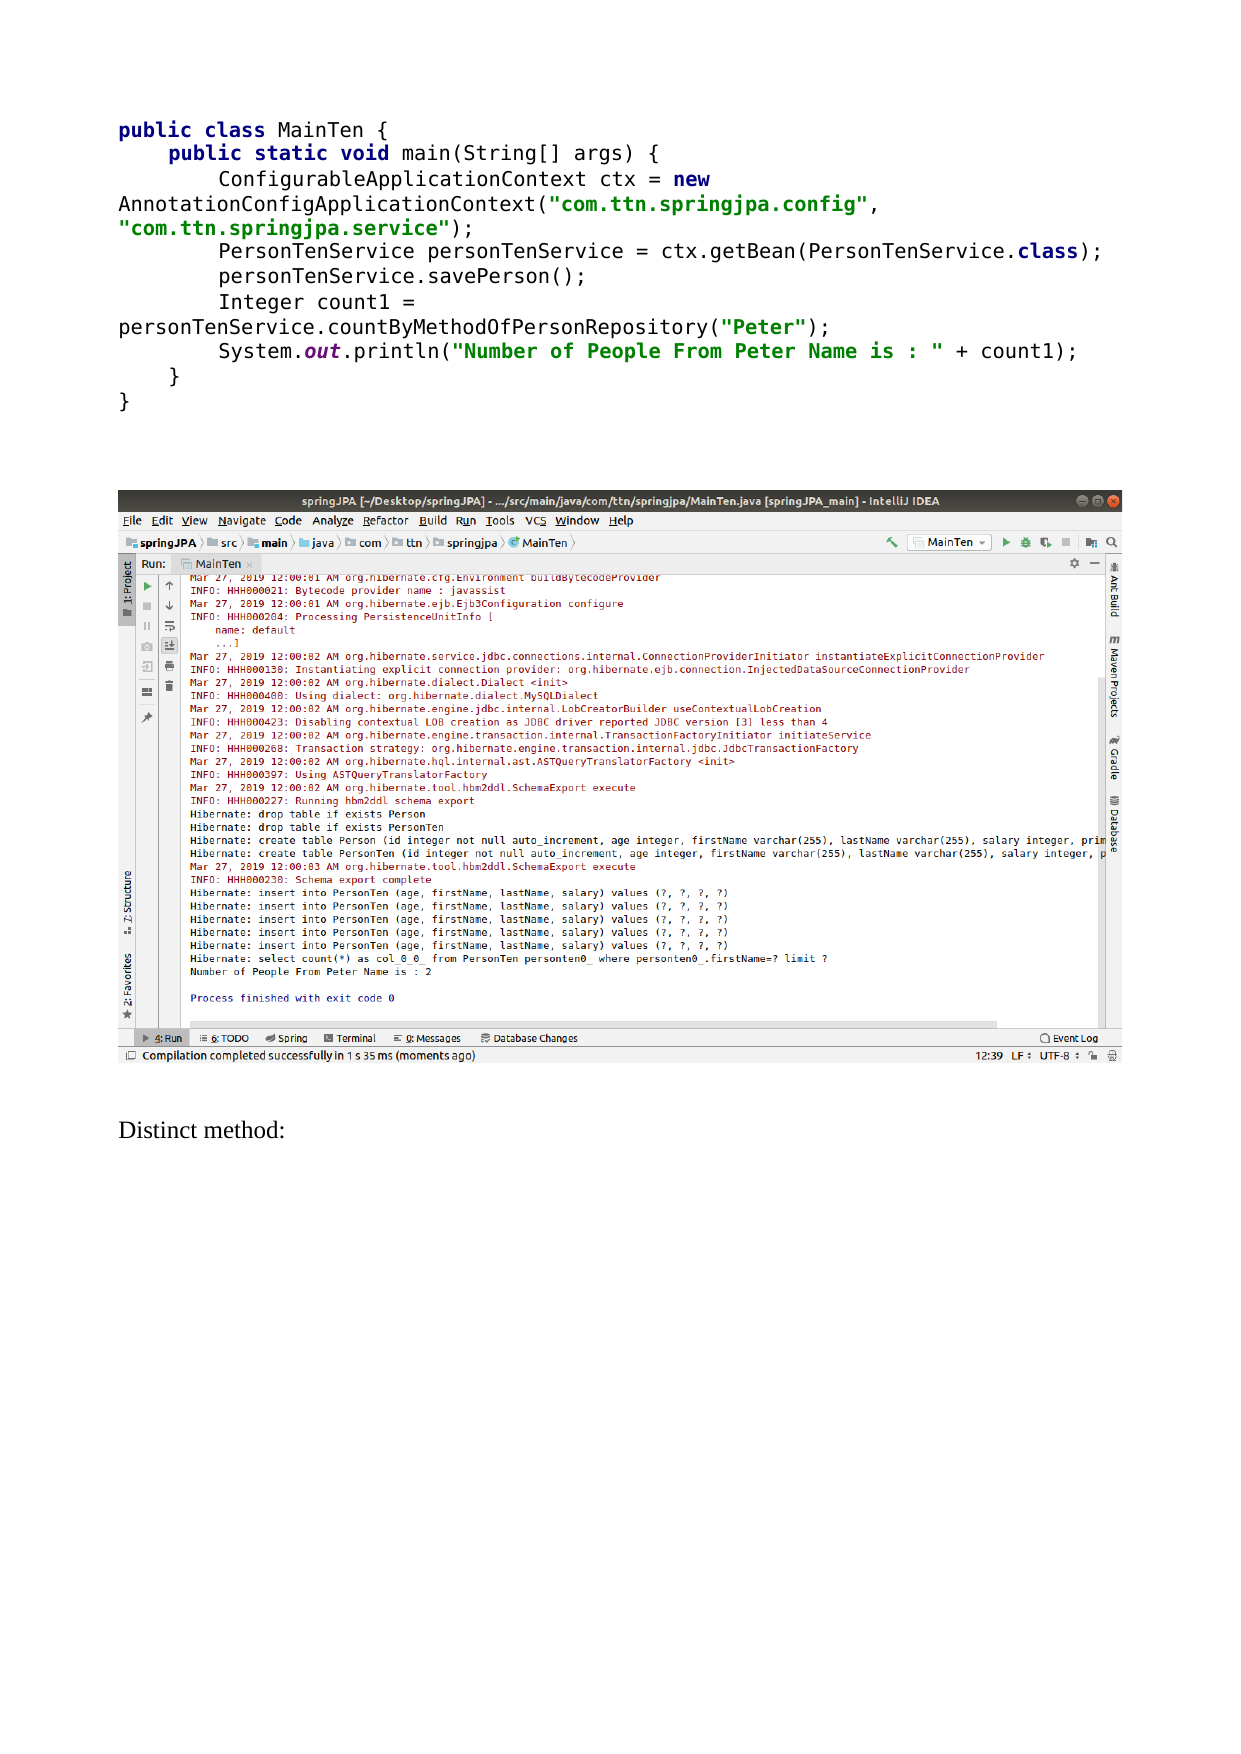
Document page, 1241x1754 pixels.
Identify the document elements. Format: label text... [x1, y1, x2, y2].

text System.out.println("Number of People From Peter Name is : " + count1); [118, 339, 1122, 364]
text Distinct method: [118, 1115, 1122, 1144]
text public class MainTen { [118, 118, 1122, 142]
text personTenService.savePerson(); [118, 265, 1122, 290]
text ConfigurableApplicationContext ctx = new AnnotationConfigApplicationContext("com.ttn.springjpa.config", "com.ttn.springjpa.service"); [118, 167, 1122, 240]
text public static void main(String[] args) { [118, 142, 1122, 167]
text } [118, 389, 1122, 413]
text Integer count1 = personTenService.countByMethodOfPersonRepository("Peter"); [118, 290, 1122, 339]
text } [118, 364, 1122, 389]
text PersonTenService personTenService = ctx.getBean(PersonTenService.class); [118, 240, 1122, 265]
picture [118, 490, 1123, 1063]
